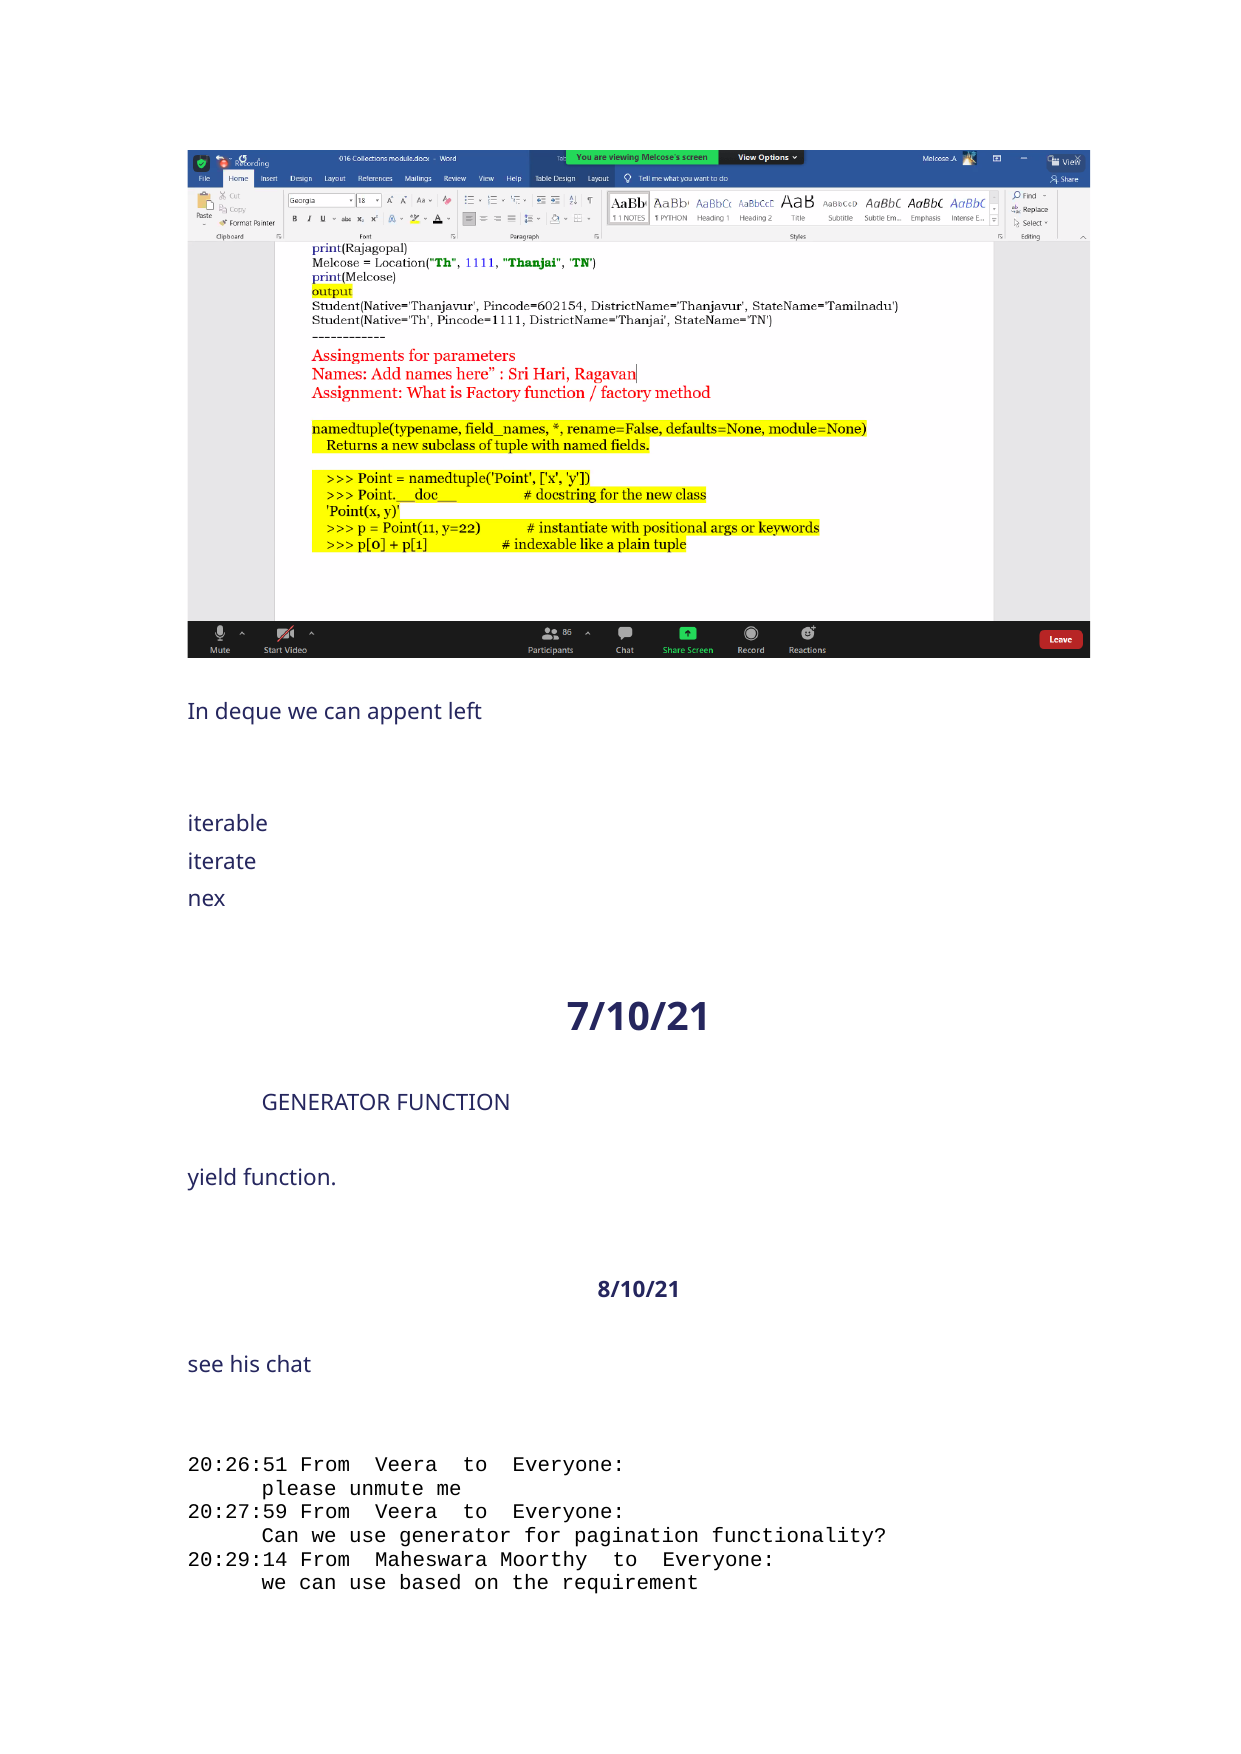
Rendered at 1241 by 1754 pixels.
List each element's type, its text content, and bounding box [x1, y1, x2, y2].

text iterable [187, 801, 1090, 838]
text please unmute me [187, 1478, 1090, 1501]
text 20:29:14 From Maheswara Moorthy to Everyone: [187, 1549, 1090, 1572]
text Can we use generator for pagination functionality? [187, 1525, 1090, 1549]
text 8/10/21 [187, 1267, 1090, 1304]
text iterate [187, 838, 1090, 876]
text In deque we can appent left [187, 688, 1090, 726]
text see his chat [187, 1342, 1090, 1379]
text GENERATOR FUNCTION [187, 1079, 1090, 1117]
picture [187, 150, 1091, 658]
text 7/10/21 [187, 988, 1090, 1042]
text 20:27:59 From Veera to Everyone: [187, 1501, 1090, 1525]
text 20:26:51 From Veera to Everyone: [187, 1454, 1090, 1478]
text we can use based on the requirement [187, 1572, 1090, 1596]
text yield function. [187, 1154, 1090, 1192]
text nex [187, 876, 1090, 913]
